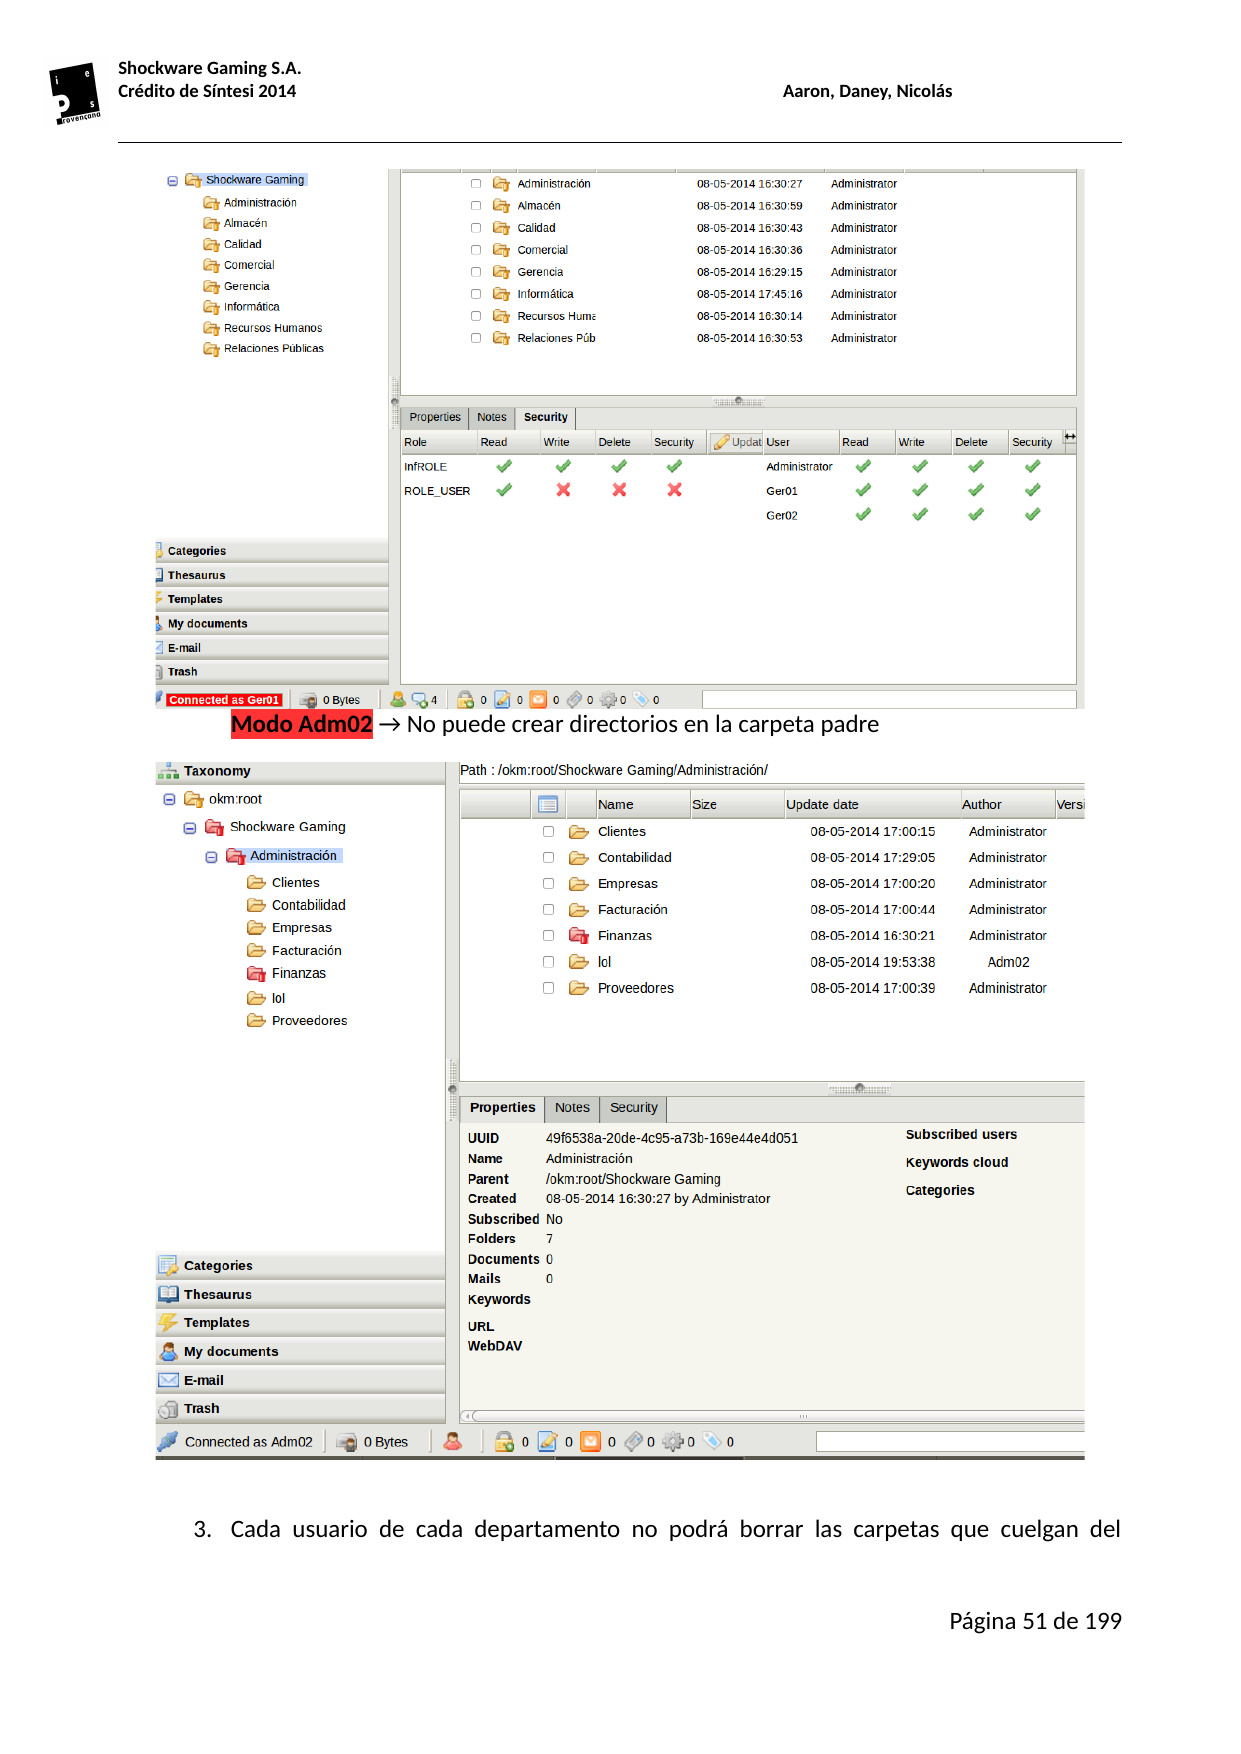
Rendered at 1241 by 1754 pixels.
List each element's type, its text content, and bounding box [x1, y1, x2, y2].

picture [43, 56, 110, 130]
list Cada usuario de cada departamento no podrá borrar las carpetas que cuelgan del [193, 1513, 1122, 1544]
picture [155, 762, 1085, 1460]
picture [155, 169, 1085, 709]
list Modo Adm02 → No puede crear directorios en la carpeta padre [193, 169, 1122, 739]
